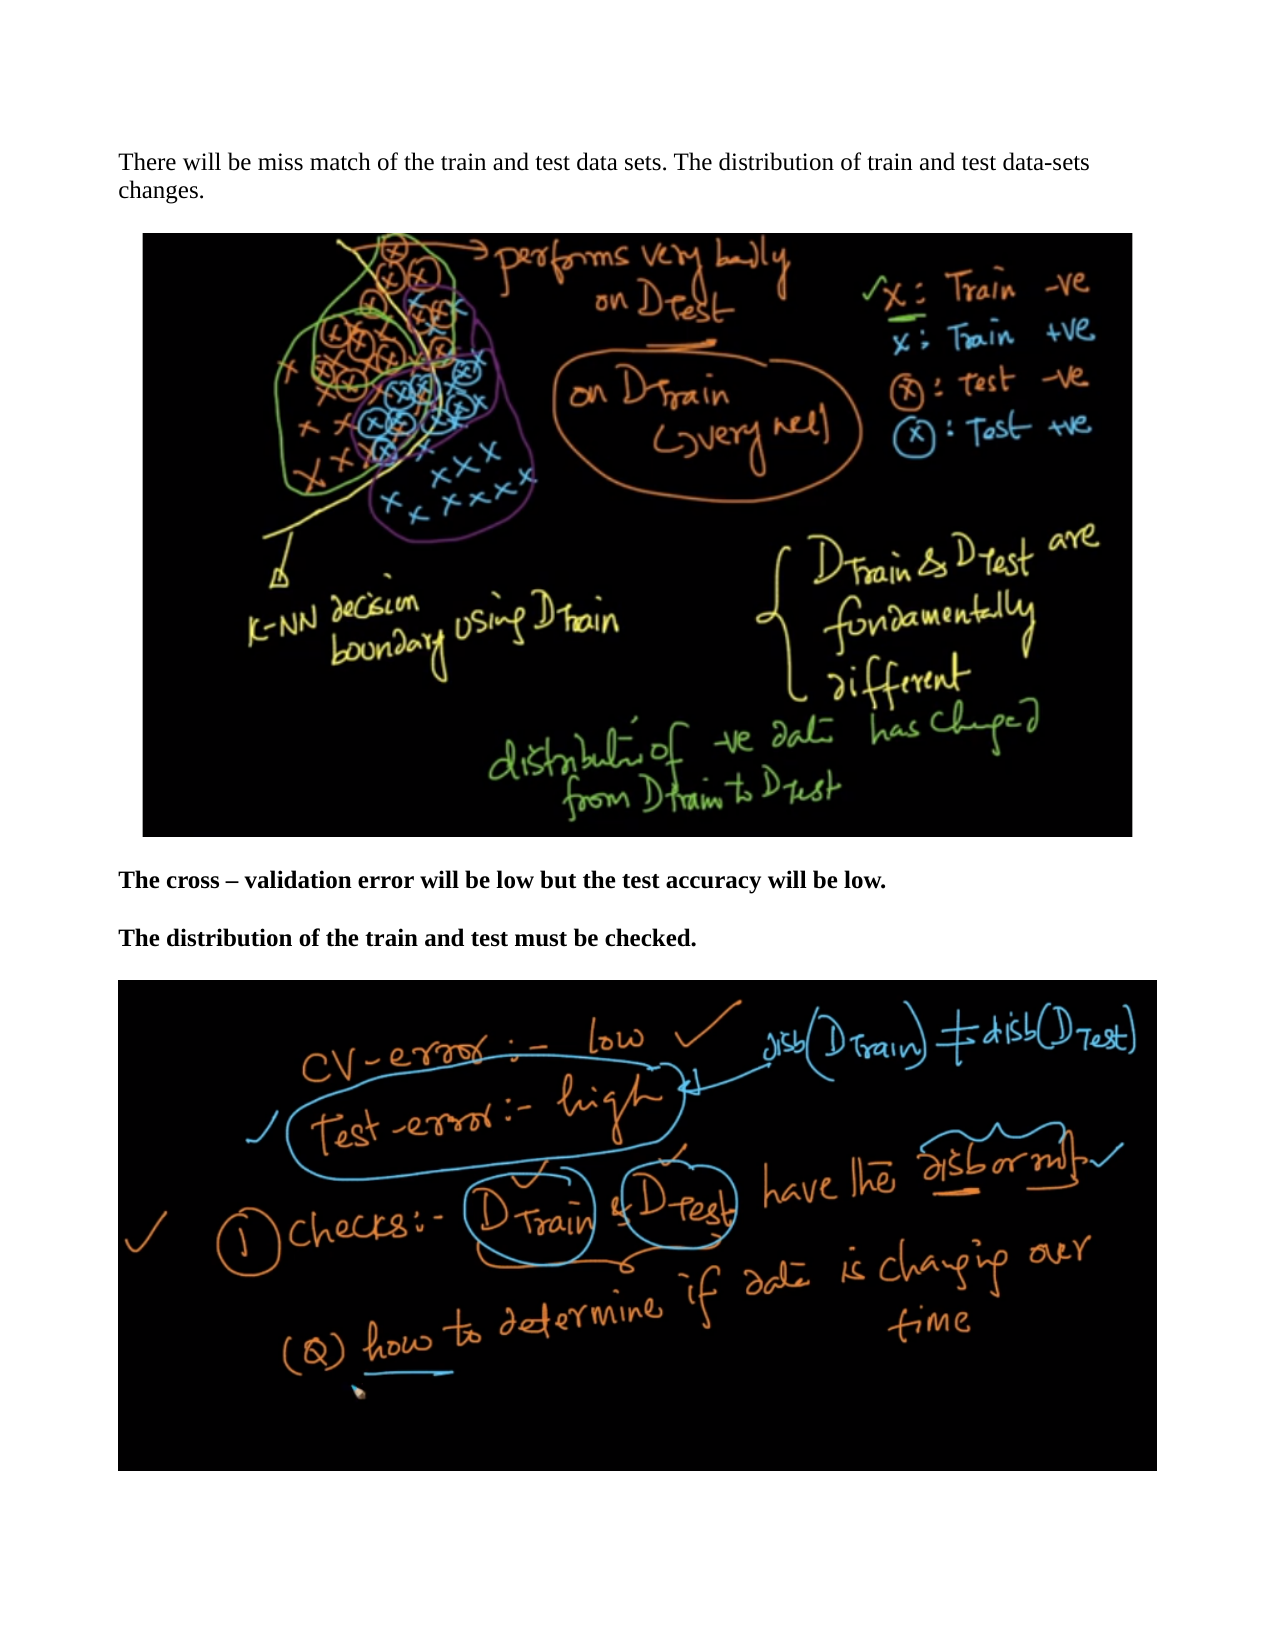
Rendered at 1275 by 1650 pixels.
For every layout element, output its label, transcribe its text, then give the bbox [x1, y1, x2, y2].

picture [142, 233, 1133, 837]
text The cross – validation error will be low but the test accuracy will be low. [118, 866, 1157, 894]
text There will be miss match of the train and test data sets. The distribution of train and test data-sets changes. [118, 147, 1157, 204]
picture [118, 980, 1157, 1471]
text The distribution of the train and test must be checked. [118, 923, 1157, 952]
